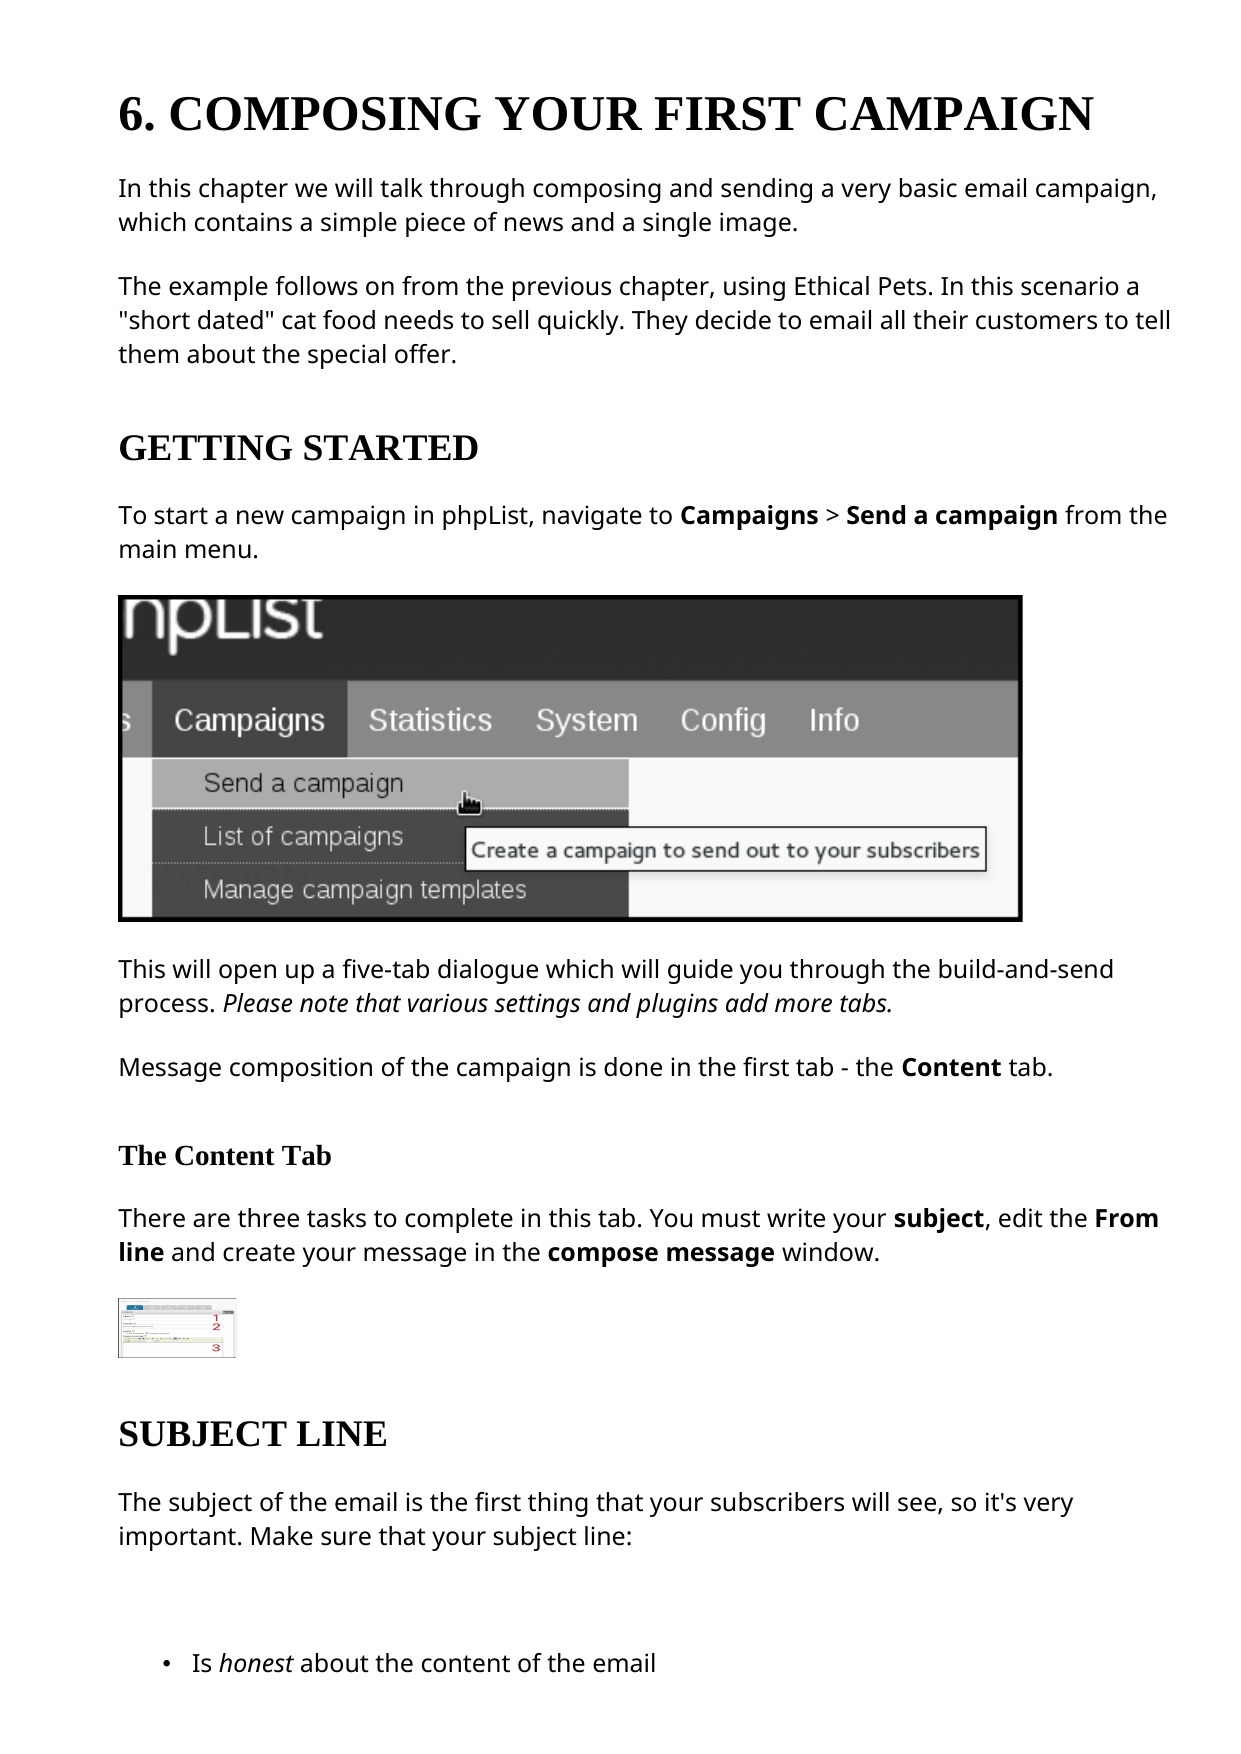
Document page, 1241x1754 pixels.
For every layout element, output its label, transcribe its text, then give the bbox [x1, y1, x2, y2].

subtitle Getting Started [118, 425, 1181, 468]
picture [118, 1298, 237, 1358]
subtitle 6. Composing your first campaign [118, 84, 1181, 142]
subtitle The Content Tab [118, 1138, 1181, 1171]
text To start a new campaign in phpList, navigate to Campaigns > Send a campaign from the main menu. [118, 498, 1181, 566]
subtitle Subject line [118, 1412, 1181, 1455]
text There are three tasks to complete in this tab. You must write your subject, edit the From line and create your message in the compose message window. [118, 1201, 1181, 1269]
text In this chapter we will talk through composing and sending a very basic email campaign, which contains a simple piece of news and a single image. [118, 171, 1181, 239]
list Is honest about the content of the email [162, 1646, 1181, 1679]
text Message composition of the campaign is done in the first tab - the Content tab. [118, 1049, 1181, 1083]
text The example follows on from the previous chapter, using Ethical Pets. In this scenario a "short dated" cat food needs to sell quickly. They decide to email all their customers to tell them about the special offer. [118, 269, 1181, 371]
picture [118, 595, 1023, 922]
text This will open up a five-tab dialogue which will guide you through the build-and-send process. Please note that various settings and plugins add more tabs. [118, 952, 1181, 1020]
text The subject of the email is the first thing that your subscribers will see, so it's very important. Make sure that your subject line: [118, 1484, 1181, 1552]
